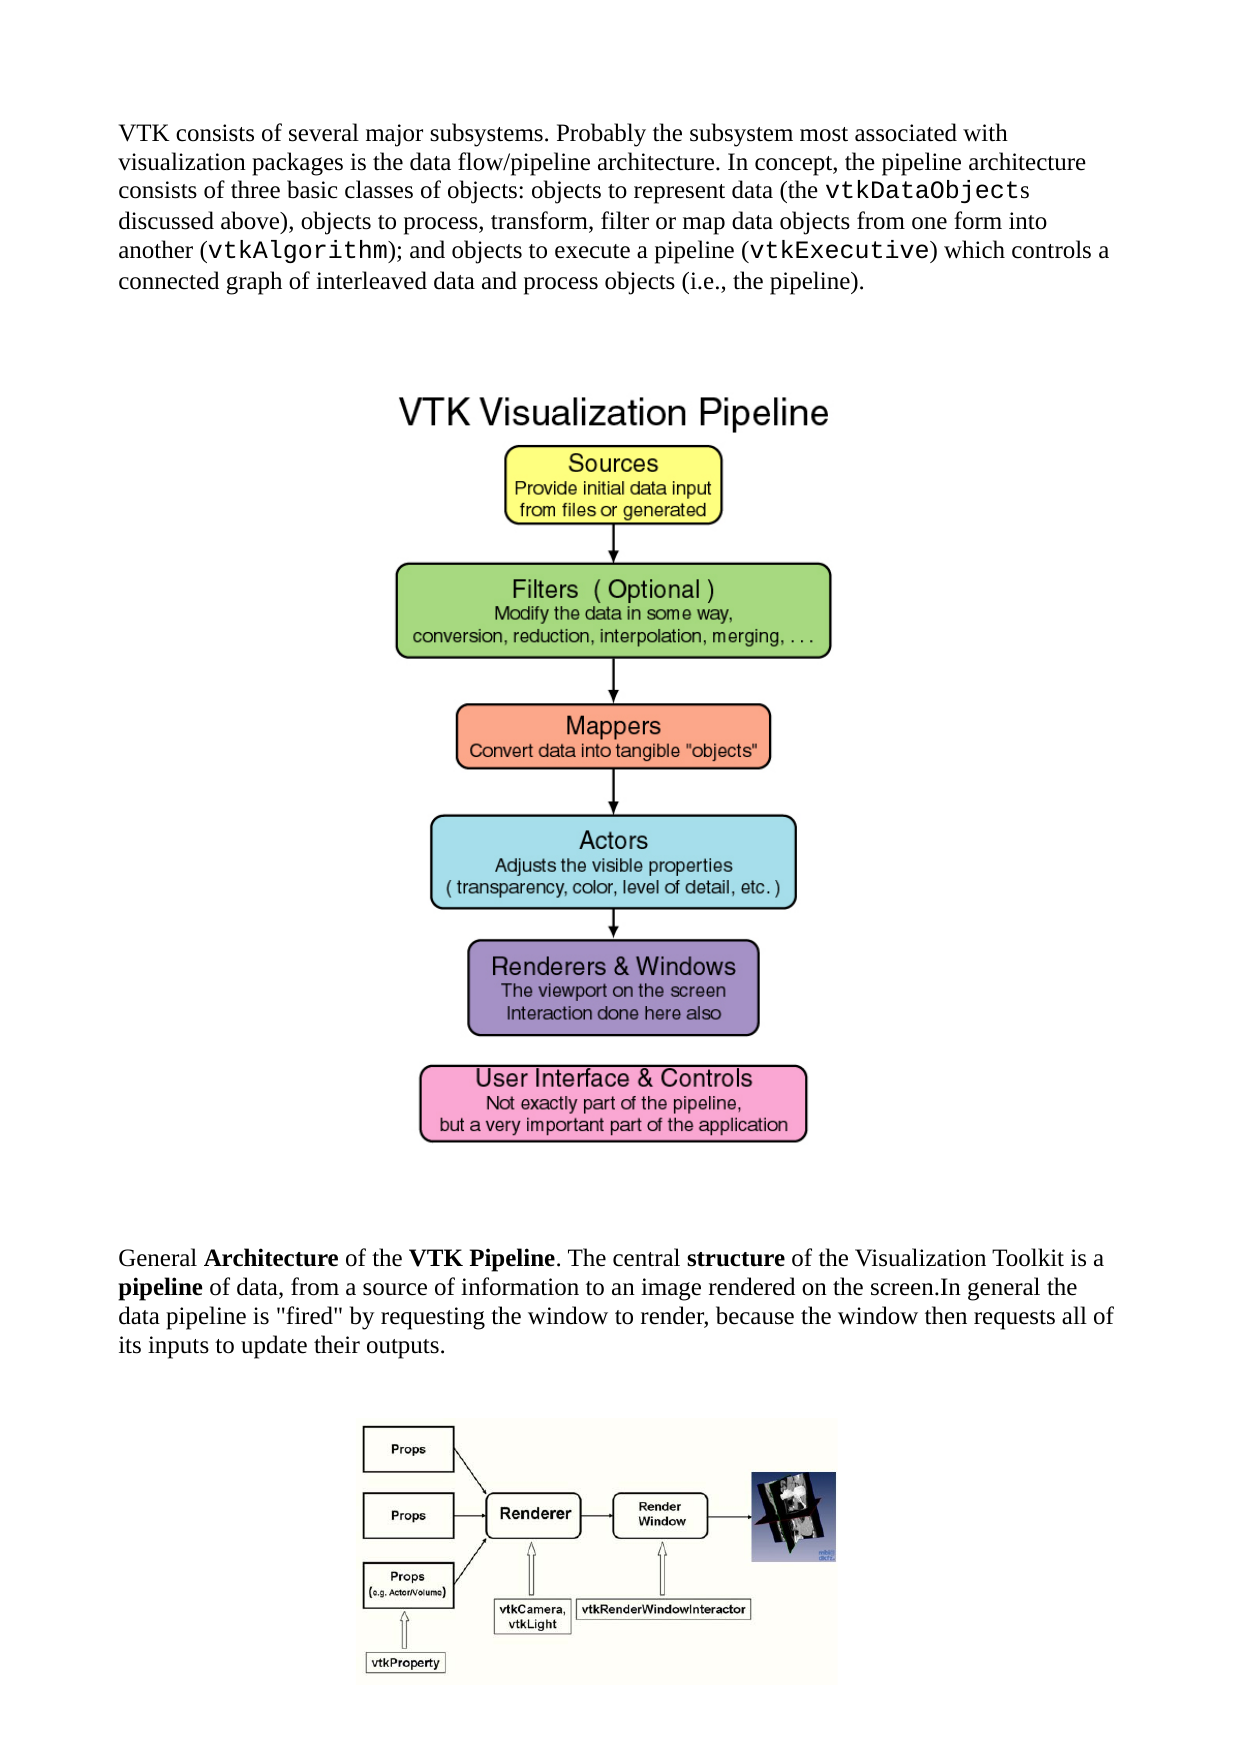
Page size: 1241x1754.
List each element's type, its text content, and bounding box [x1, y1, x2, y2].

picture [355, 1418, 838, 1685]
text VTK consists of several major subsystems. Probably the subsystem most associated with visualization packages is the data flow/pipeline architecture. In concept, the pipeline architecture consists of three basic classes of objects: objects to represent data (the vtkDataObjects discussed above), objects to process, transform, filter or map data objects from one form into another (vtkAlgorithm); and objects to execute a pipeline (vtkExecutive) which controls a connected graph of interleaved data and process objects (i.e., the pipeline). [118, 118, 1122, 295]
picture [370, 384, 861, 1158]
text General Architecture of the VTK Pipeline. The central structure of the Visualization Toolkit is a pipeline of data, from a source of information to an image rendered on the screen.In general the data pipeline is "fired" by requesting the window to render, because the window then requests all of its inputs to update their outputs. [118, 1243, 1122, 1358]
